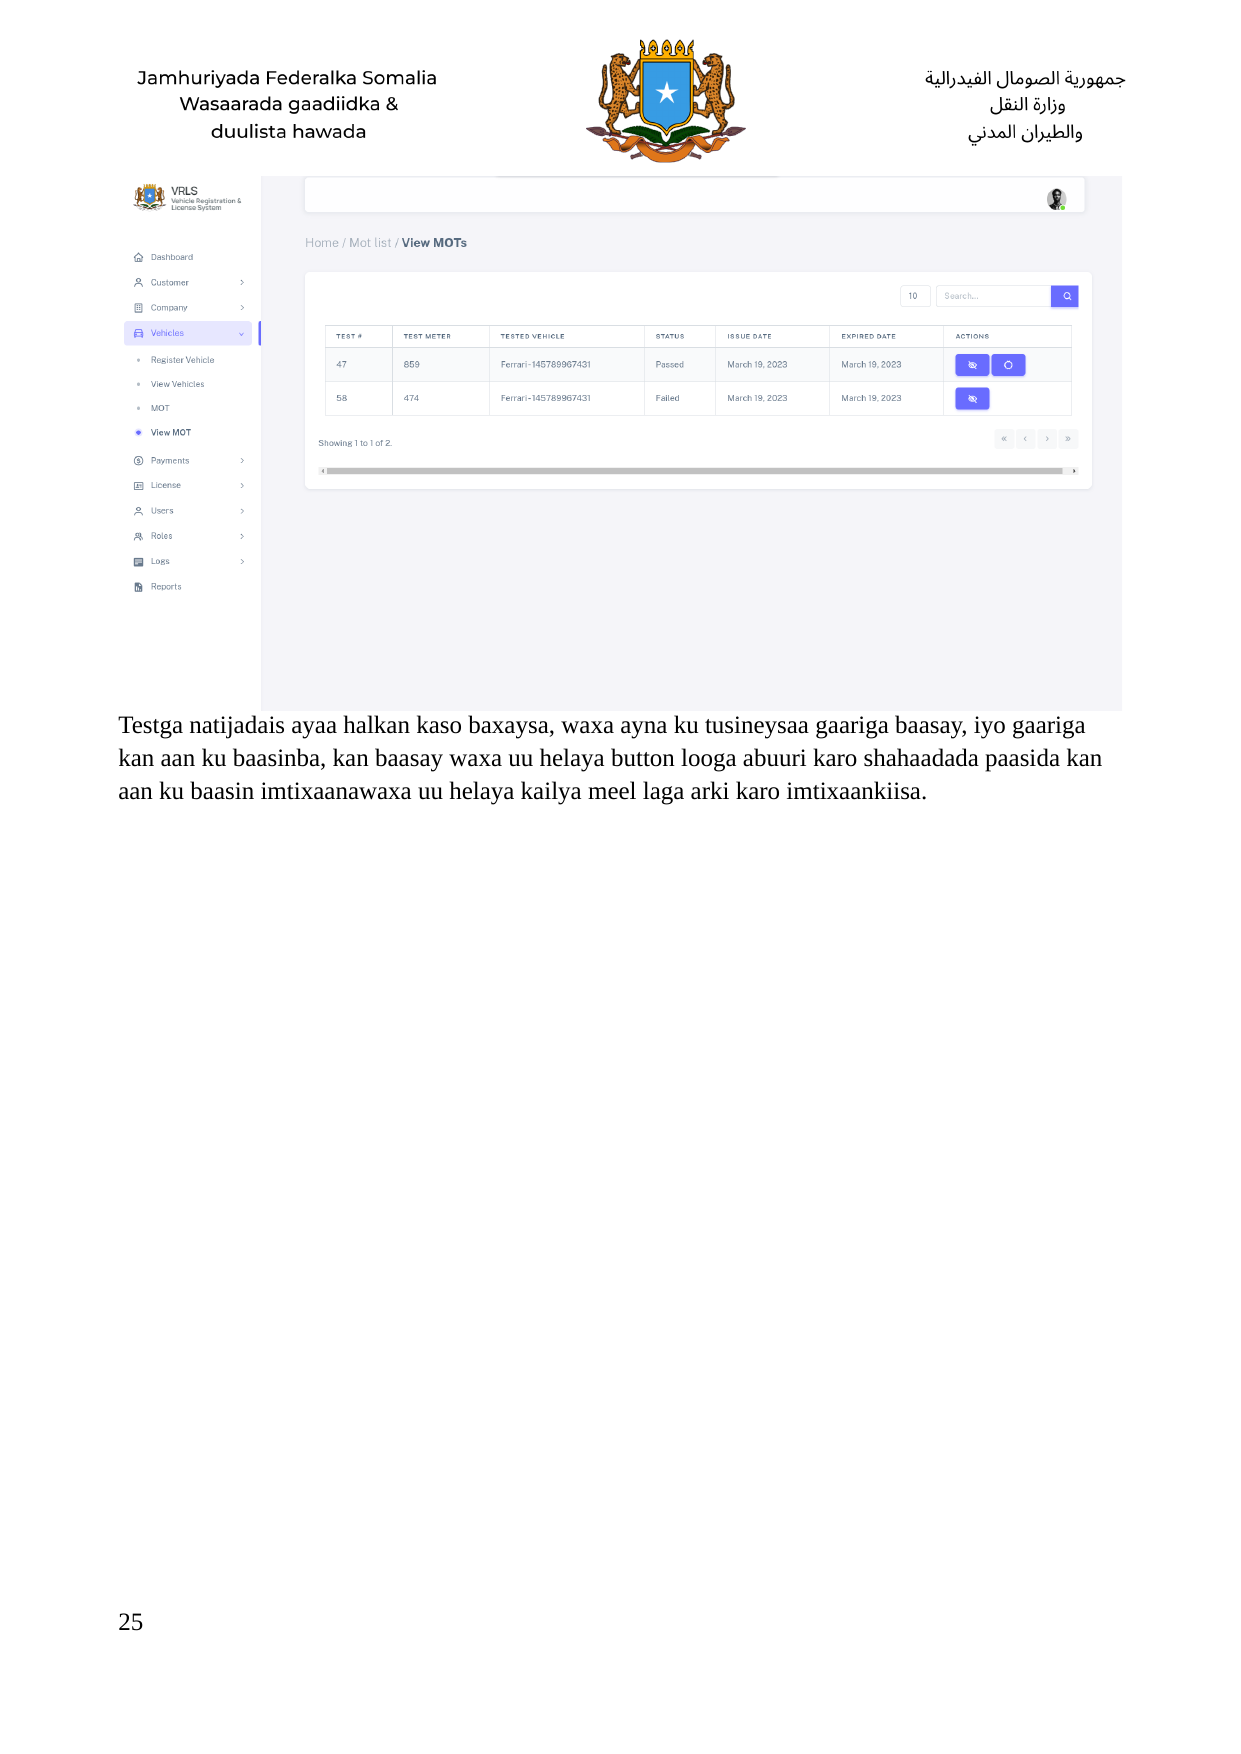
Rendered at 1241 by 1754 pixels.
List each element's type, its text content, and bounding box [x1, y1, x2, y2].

text Testga natijadais ayaa halkan kaso baxaysa, waxa ayna ku tusineysaa gaariga baasay, iyo gaariga kan aan ku baasinba, kan baasay waxa uu helaya button looga abuuri karo shahaadada paasida kan aan ku baasin imtixaanawaxa uu helaya kailya meel laga arki karo imtixaankiisa. [118, 711, 1122, 805]
picture [118, 19, 1157, 711]
